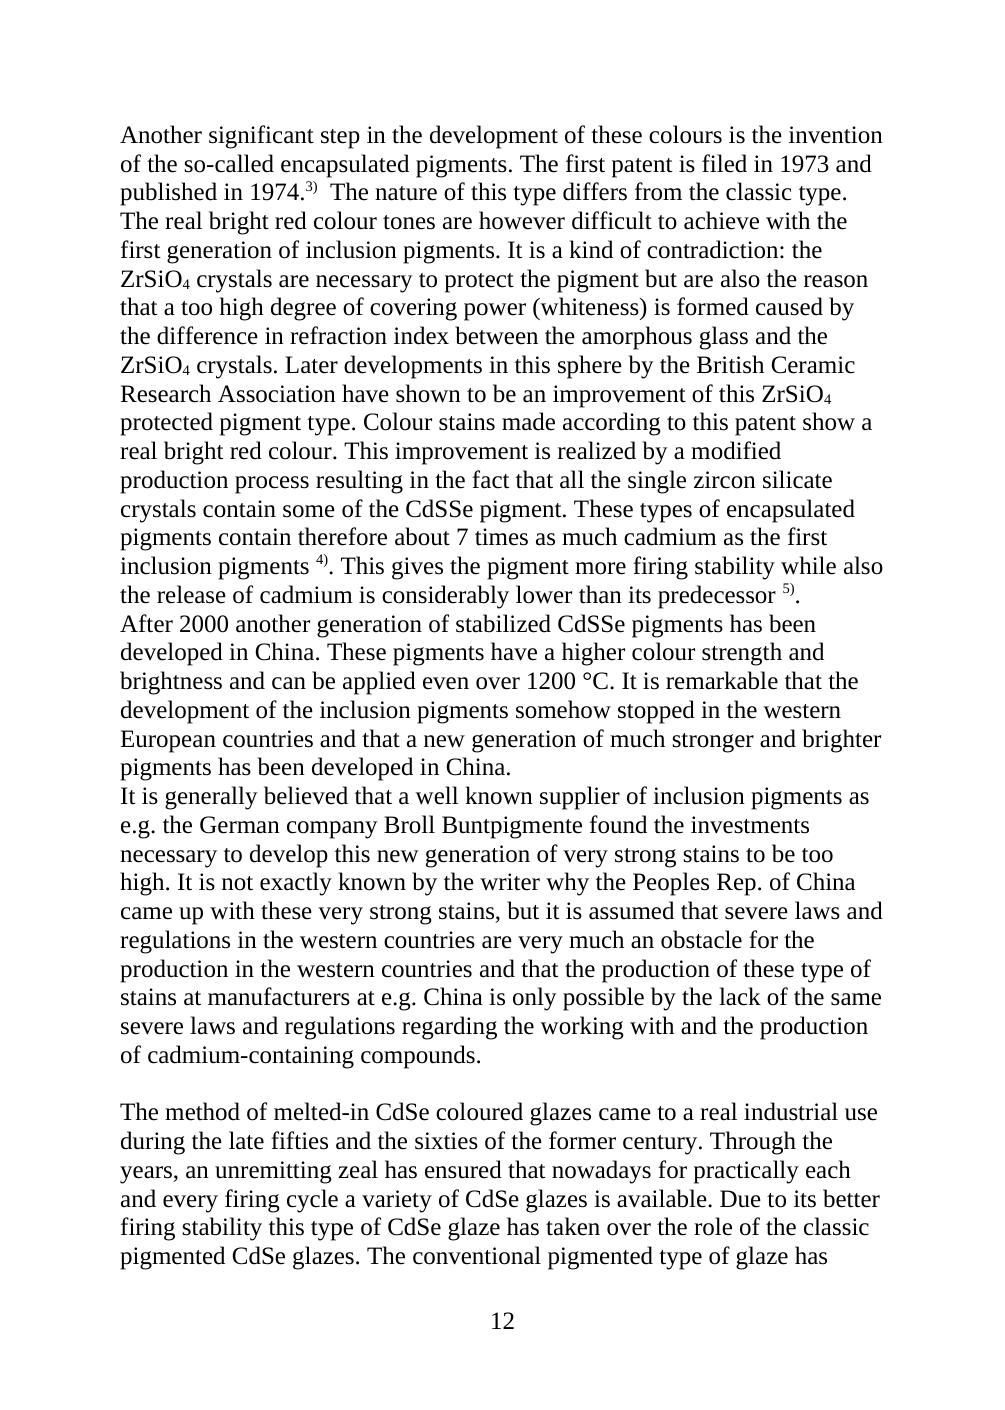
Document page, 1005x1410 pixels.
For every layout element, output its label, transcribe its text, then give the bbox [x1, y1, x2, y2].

text After 2000 another generation of stabilized CdSSe pigments has been developed in China. These pigments have a higher colour strength and brightness and can be applied even over 1200 °C. It is remarkable that the development of the inclusion pigments somehow stopped in the western European countries and that a new generation of much stronger and brighter pigments has been developed in China. [120, 609, 885, 781]
text The method of melted-in CdSe coloured glazes came to a real industrial use during the late fifties and the sixties of the former century. Through the years, an unremitting zeal has ensured that nowadays for practically each and every firing cycle a variety of CdSe glazes is available. Due to its better firing stability this type of CdSe glaze has taken over the role of the classic pigmented CdSe glazes. The conventional pigmented type of glaze has [120, 1097, 885, 1270]
text It is generally believed that a well known supplier of inclusion pigments as e.g. the German company Broll Buntpigmente found the investments necessary to develop this new generation of very strong stains to be too high. It is not exactly known by the writer why the Peoples Rep. of China came up with these very strong stains, but it is assumed that severe laws and regulations in the western countries are very much an obstacle for the production in the western countries and that the production of these type of stains at manufacturers at e.g. China is only possible by the lack of the same severe laws and regulations regarding the working with and the production of cadmium-containing compounds. [120, 781, 885, 1069]
text Another significant step in the development of these colours is the invention of the so-called encapsulated pigments. The first patent is filed in 1973 and published in 1974.3) The nature of this type differs from the classic type. The real bright red colour tones are however difficult to achieve with the first generation of inclusion pigments. It is a kind of contradiction: the ZrSiO4 crystals are necessary to protect the pigment but are also the reason that a too high degree of covering power (whiteness) is formed caused by the difference in refraction index between the amorphous glass and the ZrSiO4 crystals. Later developments in this sphere by the British Ceramic Research Association have shown to be an improvement of this ZrSiO4 protected pigment type. Colour stains made according to this patent show a real bright red colour. This improvement is realized by a modified production process resulting in the fact that all the single zircon silicate crystals contain some of the CdSSe pigment. These types of encapsulated pigments contain therefore about 7 times as much cadmium as the first inclusion pigments 4). This gives the pigment more firing stability while also the release of cadmium is considerably lower than its predecessor 5). [120, 120, 885, 609]
